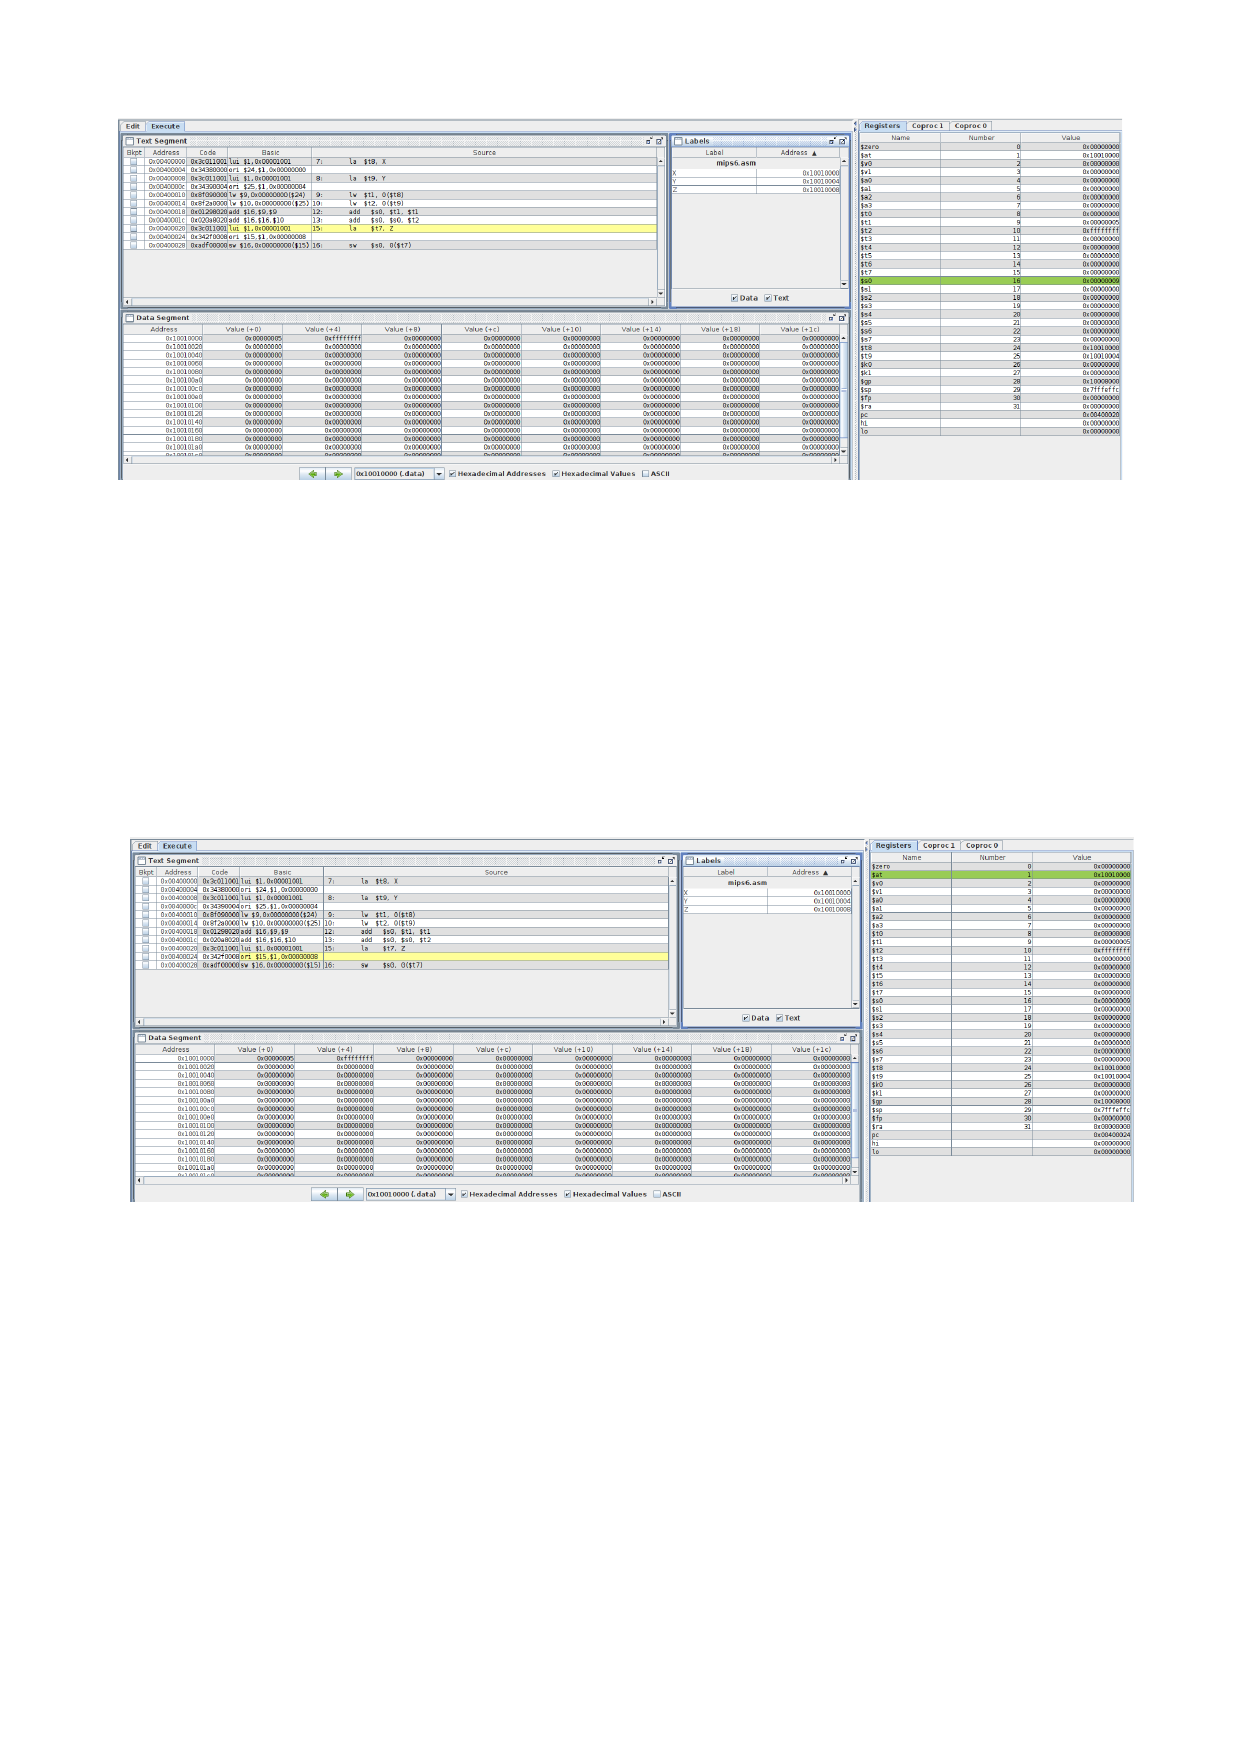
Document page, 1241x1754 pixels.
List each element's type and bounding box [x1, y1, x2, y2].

picture [118, 118, 1123, 480]
picture [130, 837, 1134, 1202]
